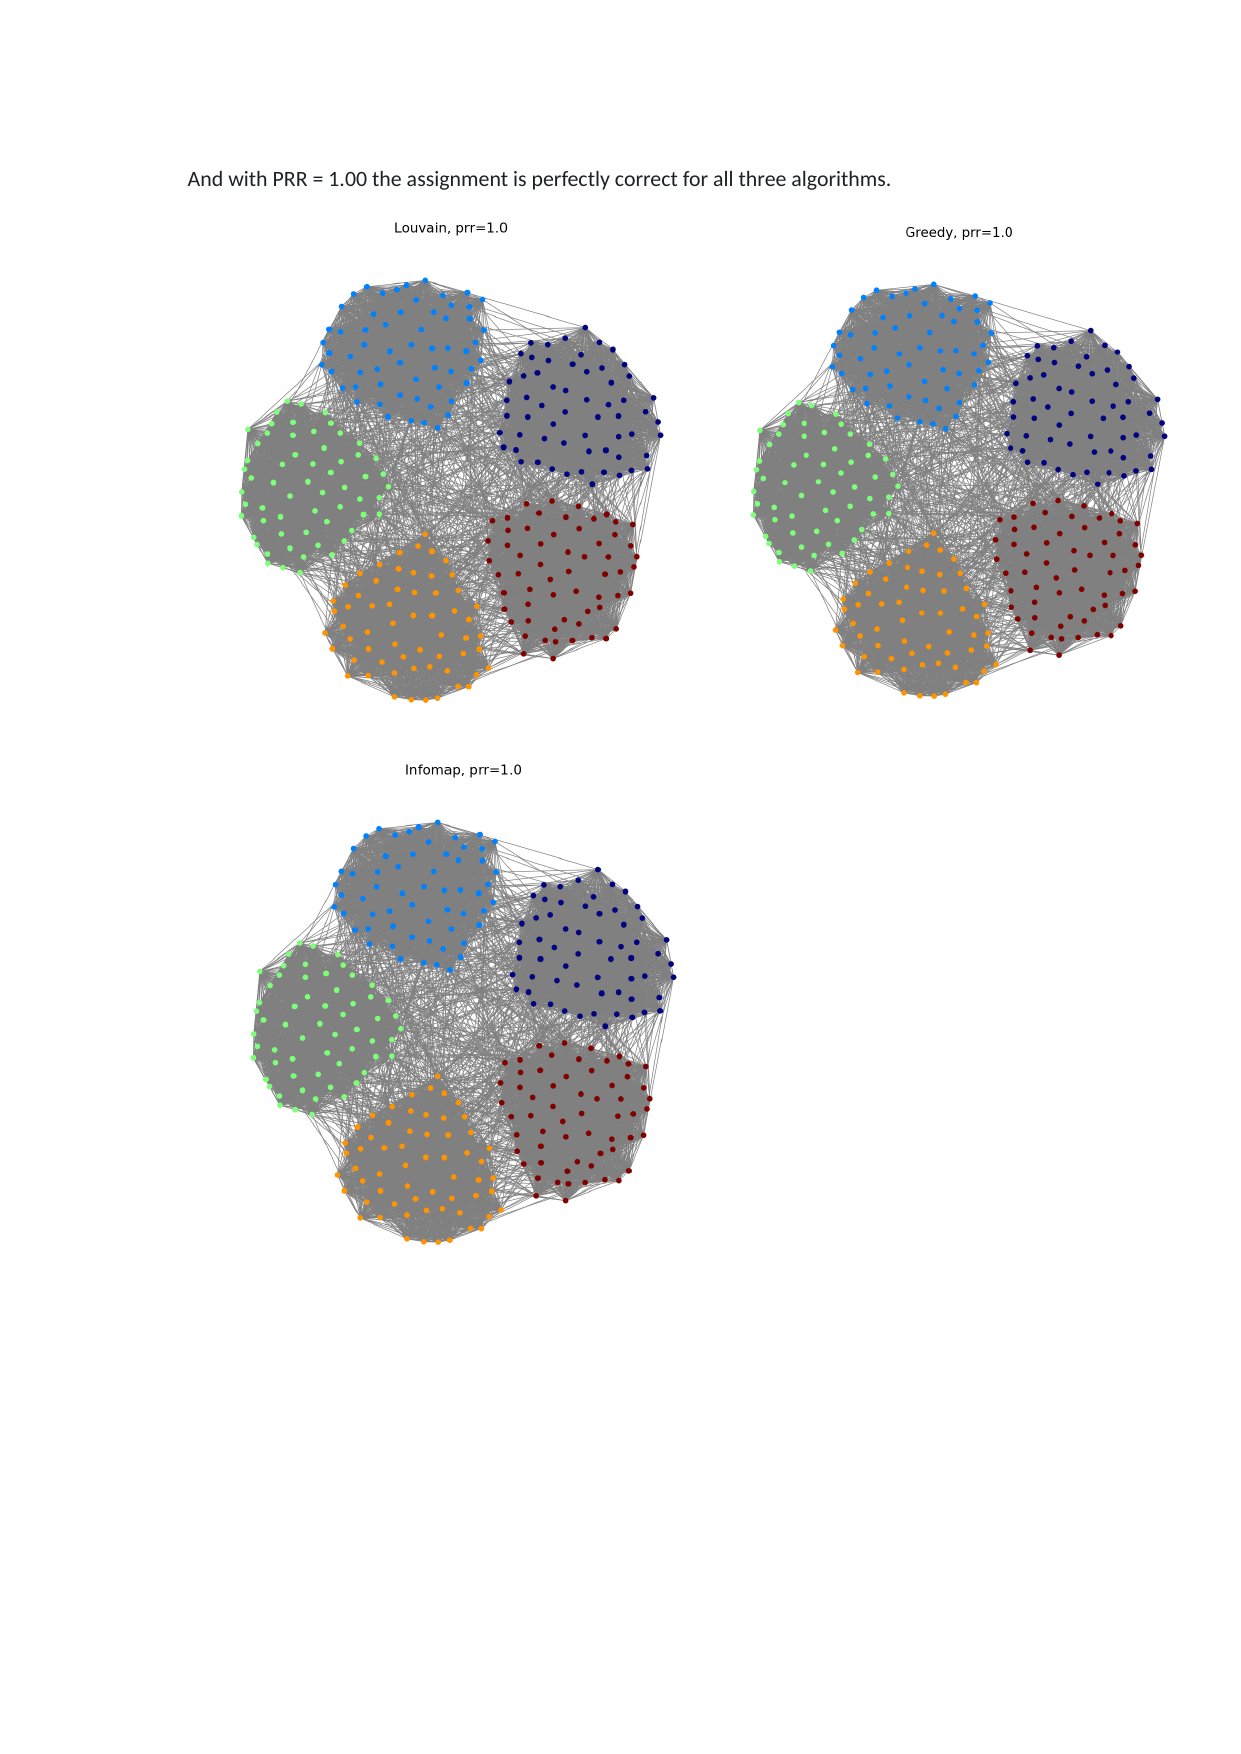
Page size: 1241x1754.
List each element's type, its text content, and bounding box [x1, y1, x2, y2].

picture [192, 217, 1212, 749]
picture [205, 759, 722, 1291]
text And with PRR = 1.00 the assignment is perfectly correct for all three algorithms. [187, 162, 1053, 194]
